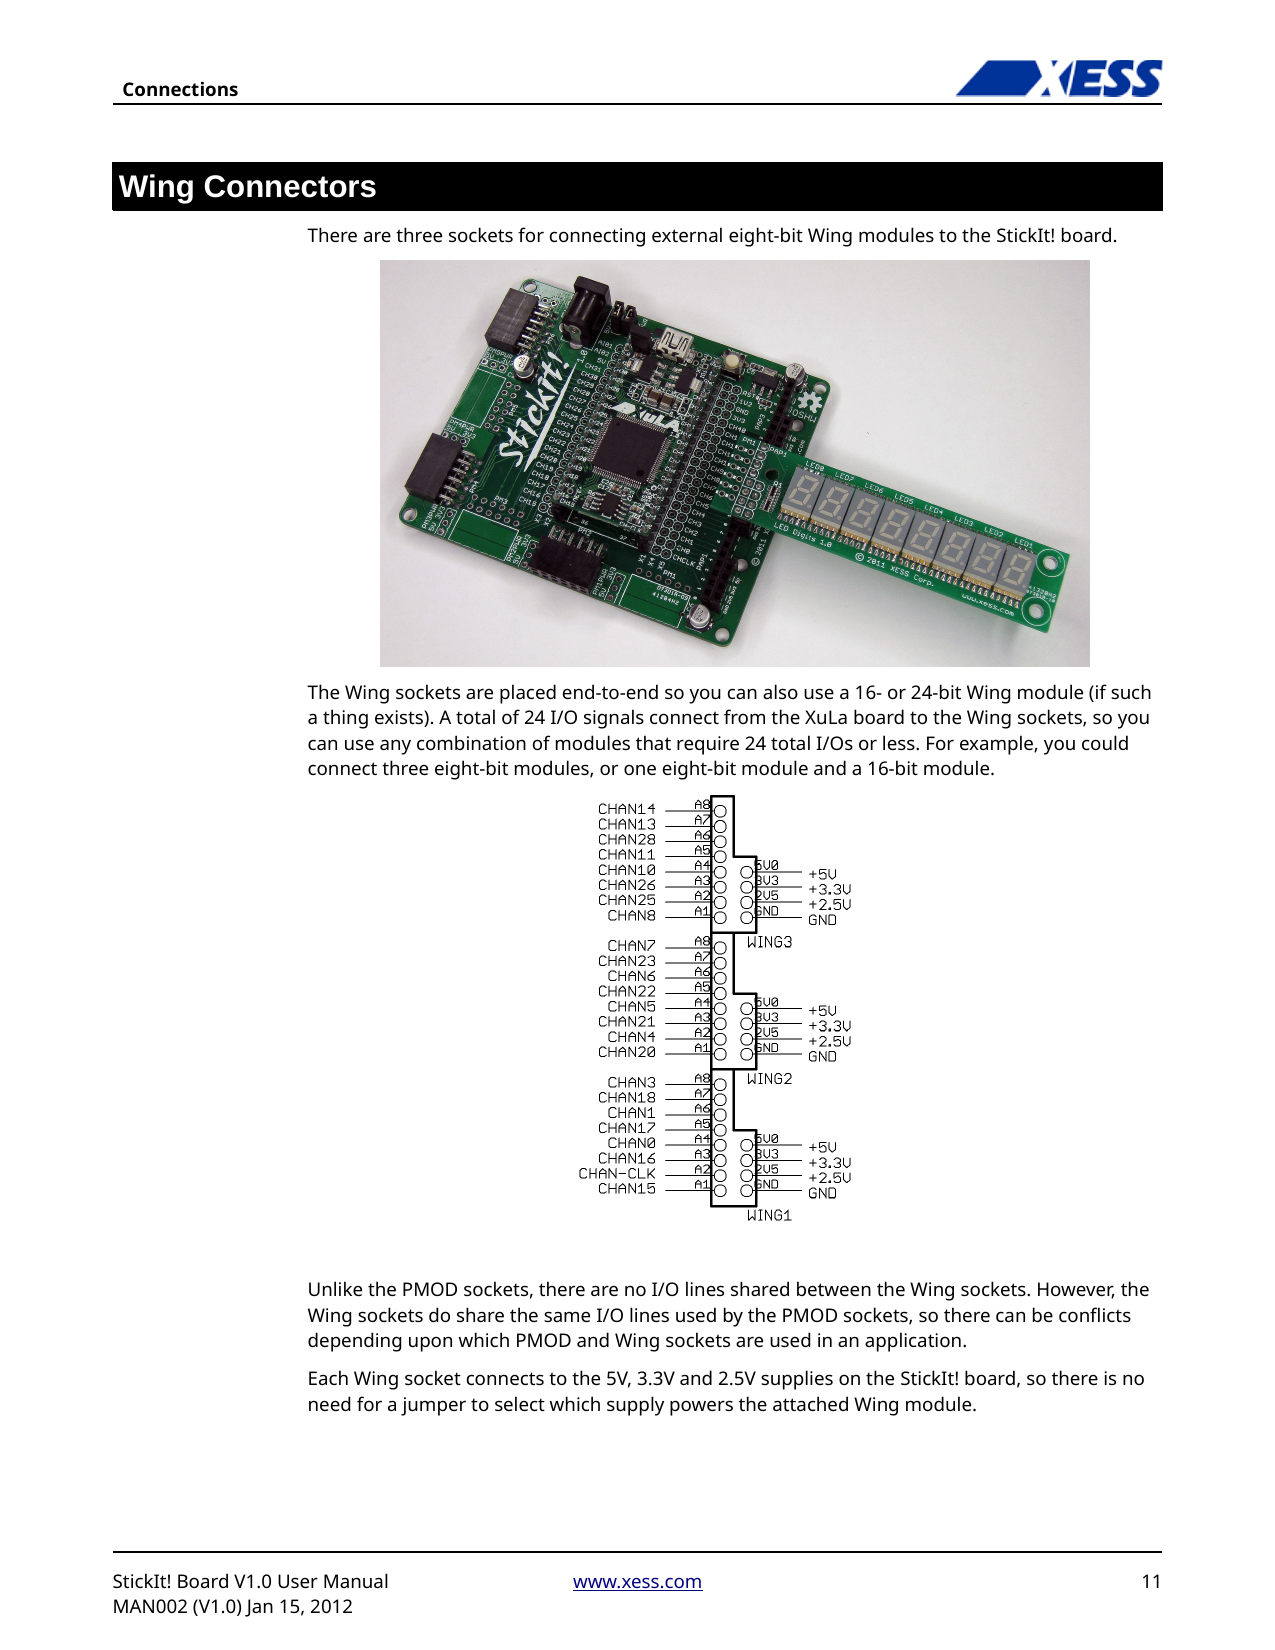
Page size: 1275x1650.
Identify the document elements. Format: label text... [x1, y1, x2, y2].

text Unlike the PMOD sockets, there are no I/O lines shared between the Wing sockets. However, the Wing sockets do share the same I/O lines used by the PMOD sockets, so there can be conflicts depending upon which PMOD and Wing sockets are used in an application. [307, 1276, 1162, 1353]
text The Wing sockets are placed end-to-end so you can also use a 16- or 24-bit Wing module (if such a thing exists). A total of 24 I/O signals connect from the XuLa board to the Wing sockets, so you can use any combination of modules that require 24 total I/Os or less. For example, you could connect three eight-bit modules, or one eight-bit module and a 16-bit module. [307, 679, 1162, 781]
picture [380, 260, 1090, 667]
subtitle Wing Connectors [114, 163, 1162, 210]
text Each Wing socket connects to the 5V, 3.3V and 2.5V supplies on the StickIt! board, so there is no need for a jumper to select which supply powers the attached Wing module. [307, 1366, 1162, 1417]
picture [955, 60, 1163, 97]
text There are three sockets for connecting external eight-bit Wing modules to the StickIt! board. [307, 223, 1162, 248]
picture [564, 781, 855, 1239]
